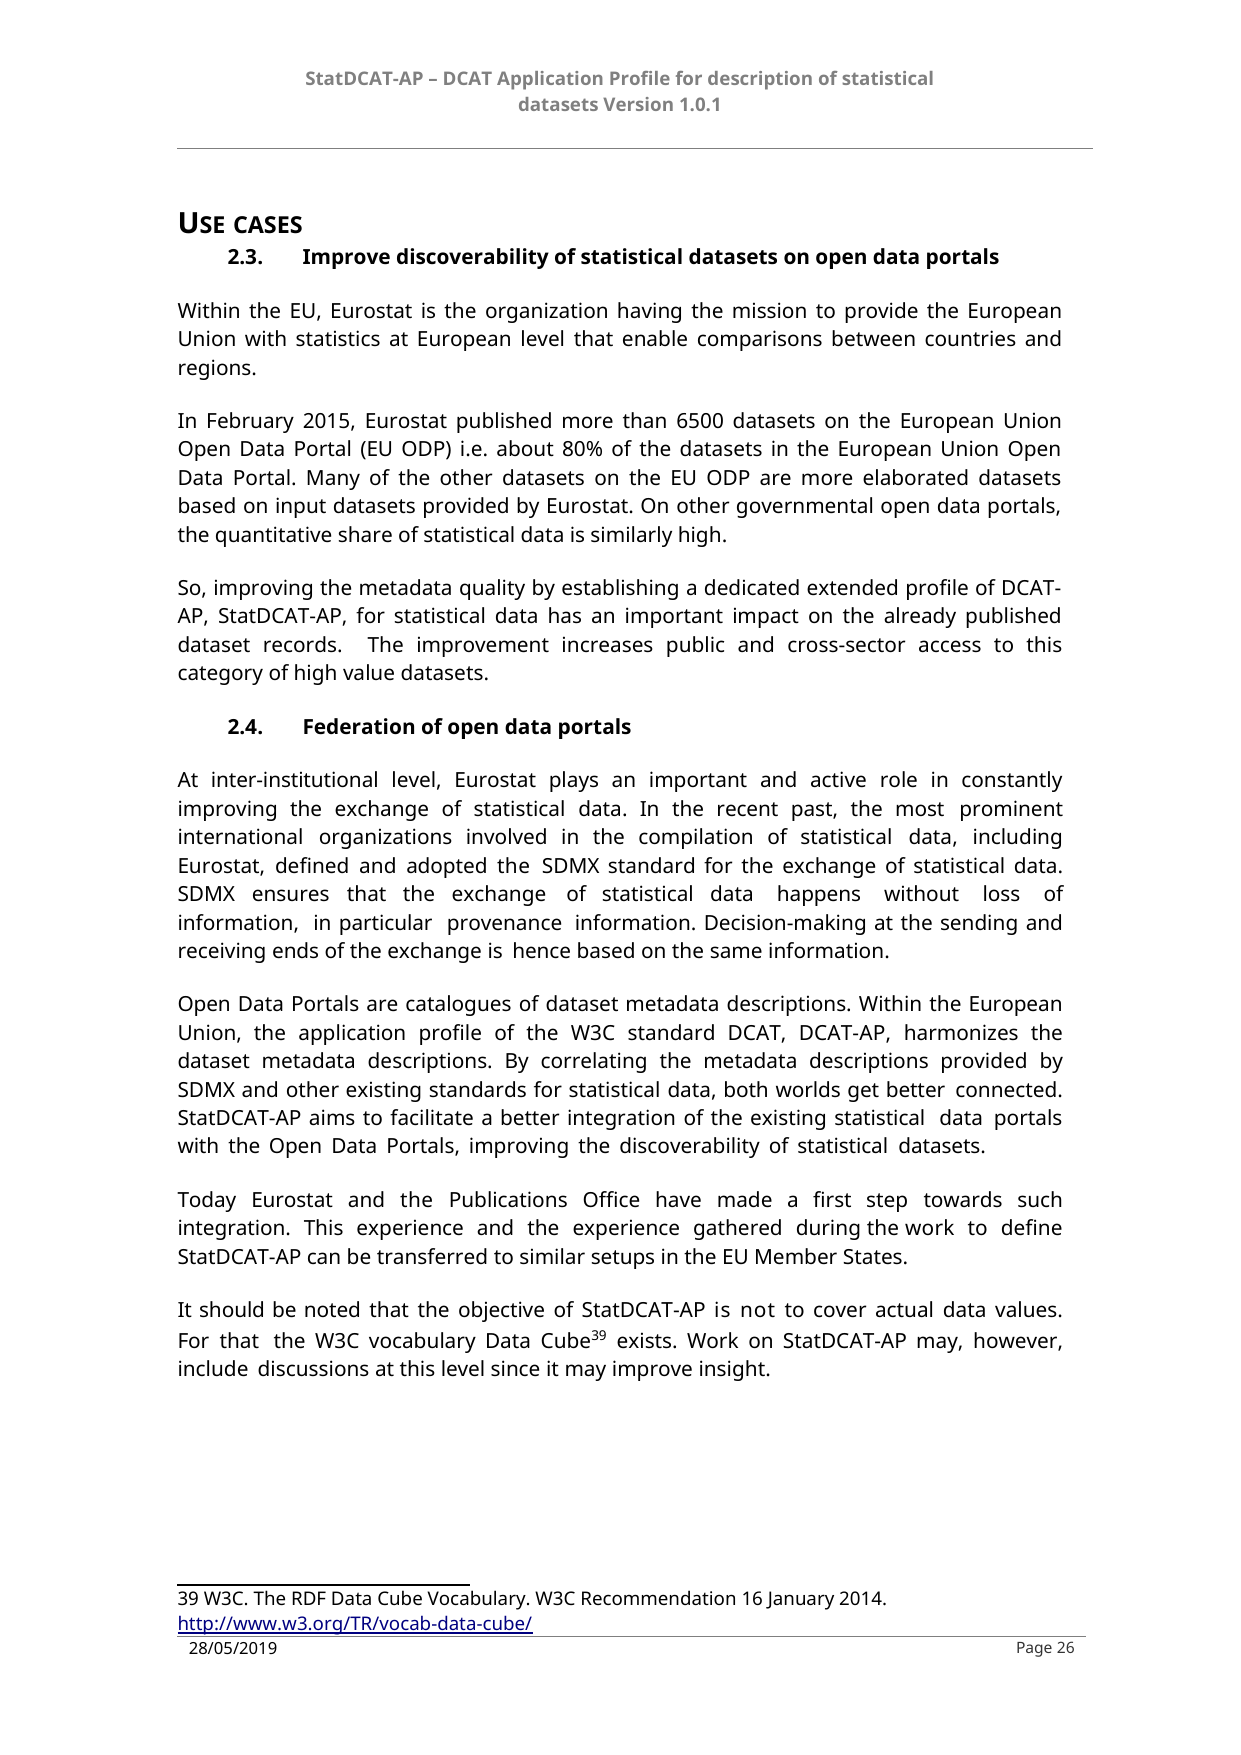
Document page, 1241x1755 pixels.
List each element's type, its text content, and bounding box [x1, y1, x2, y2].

subtitle Federation of open data portals [227, 712, 1063, 740]
subtitle Use cases [177, 203, 1063, 242]
text Today Eurostat and the Publications Office have made a first step towards such integration. This experience and the experience gathered during the work to define StatDCAT-AP can be transferred to similar setups in the EU Member States. [177, 1185, 1063, 1270]
text In February 2015, Eurostat published more than 6500 datasets on the European Union Open Data Portal (EU ODP) i.e. about 80% of the datasets in the European Union Open Data Portal. Many of the other datasets on the EU ODP are more elaborated datasets based on input datasets provided by Eurostat. On other governmental open data portals, the quantitative share of statistical data is similarly high. [177, 406, 1063, 548]
text Within the EU, Eurostat is the organization having the mission to provide the European Union with statistics at European level that enable comparisons between countries and regions. [177, 296, 1063, 381]
text Open Data Portals are catalogues of dataset metadata descriptions. Within the European Union, the application profile of the W3C standard DCAT, DCAT-AP, harmonizes the dataset metadata descriptions. By correlating the metadata descriptions provided by SDMX and other existing standards for statistical data, both worlds get better connected. StatDCAT-AP aims to facilitate a better integration of the existing statistical data portals with the Open Data Portals, improving the discoverability of statistical datasets. [177, 989, 1063, 1160]
subtitle Improve discoverability of statistical datasets on open data portals [227, 242, 1063, 271]
text It should be noted that the objective of StatDCAT-AP is not to cover actual data values. For that the W3C vocabulary Data Cube exists. Work on StatDCAT-AP may, however, include discussions at this level since it may improve insight. [177, 1295, 1063, 1383]
text W3C. The RDF Data Cube Vocabulary. W3C Recommendation 16 January 2014. http://www.w3.org/TR/vocab-data-cube/ [177, 1585, 1063, 1636]
text So, improving the metadata quality by establishing a dedicated extended profile of DCAT-AP, StatDCAT-AP, for statistical data has an important impact on the already published dataset records. The improvement increases public and cross-sector access to this category of high value datasets. [177, 573, 1063, 687]
text At inter-institutional level, Eurostat plays an important and active role in constantly improving the exchange of statistical data. In the recent past, the most prominent international organizations involved in the compilation of statistical data, including Eurostat, defined and adopted the SDMX standard for the exchange of statistical data. SDMX ensures that the exchange of statistical data happens without loss of information, in particular provenance information. Decision-making at the sending and receiving ends of the exchange is hence based on the same information. [177, 765, 1063, 964]
